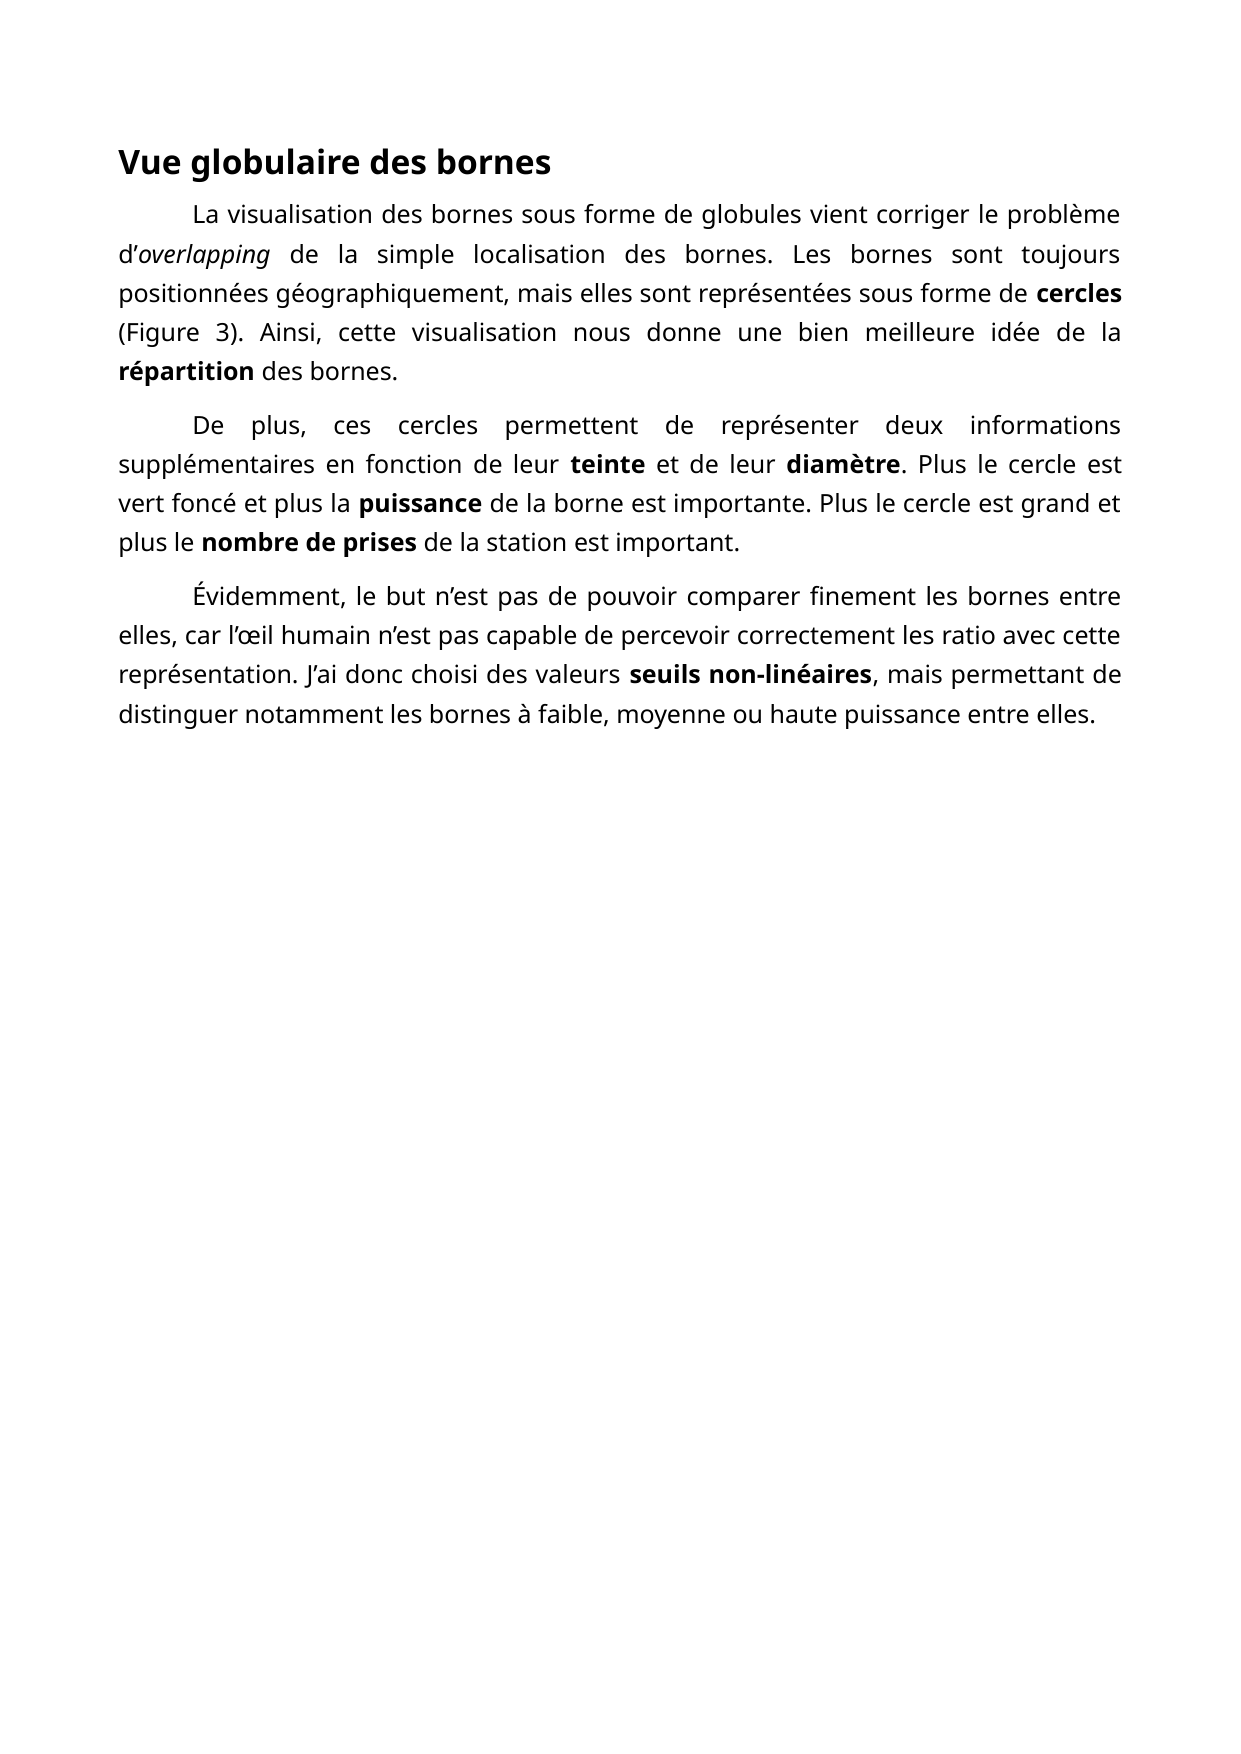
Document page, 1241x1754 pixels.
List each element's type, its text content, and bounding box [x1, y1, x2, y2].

text La visualisation des bornes sous forme de globules vient corriger le problème d’overlapping de la simple localisation des bornes. Les bornes sont toujours positionnées géographiquement, mais elles sont représentées sous forme de cercles (Figure 3). Ainsi, cette visualisation nous donne une bien meilleure idée de la répartition des bornes. [118, 197, 1122, 388]
subtitle Vue globulaire des bornes [118, 139, 1122, 185]
text Évidemment, le but n’est pas de pouvoir comparer finement les bornes entre elles, car l’œil humain n’est pas capable de percevoir correctement les ratio avec cette représentation. J’ai donc choisi des valeurs seuils non-linéaires, mais permettant de distinguer notamment les bornes à faible, moyenne ou haute puissance entre elles. [118, 579, 1122, 730]
text De plus, ces cercles permettent de représenter deux informations supplémentaires en fonction de leur teinte et de leur diamètre. Plus le cercle est vert foncé et plus la puissance de la borne est importante. Plus le cercle est grand et plus le nombre de prises de la station est important. [118, 408, 1122, 559]
